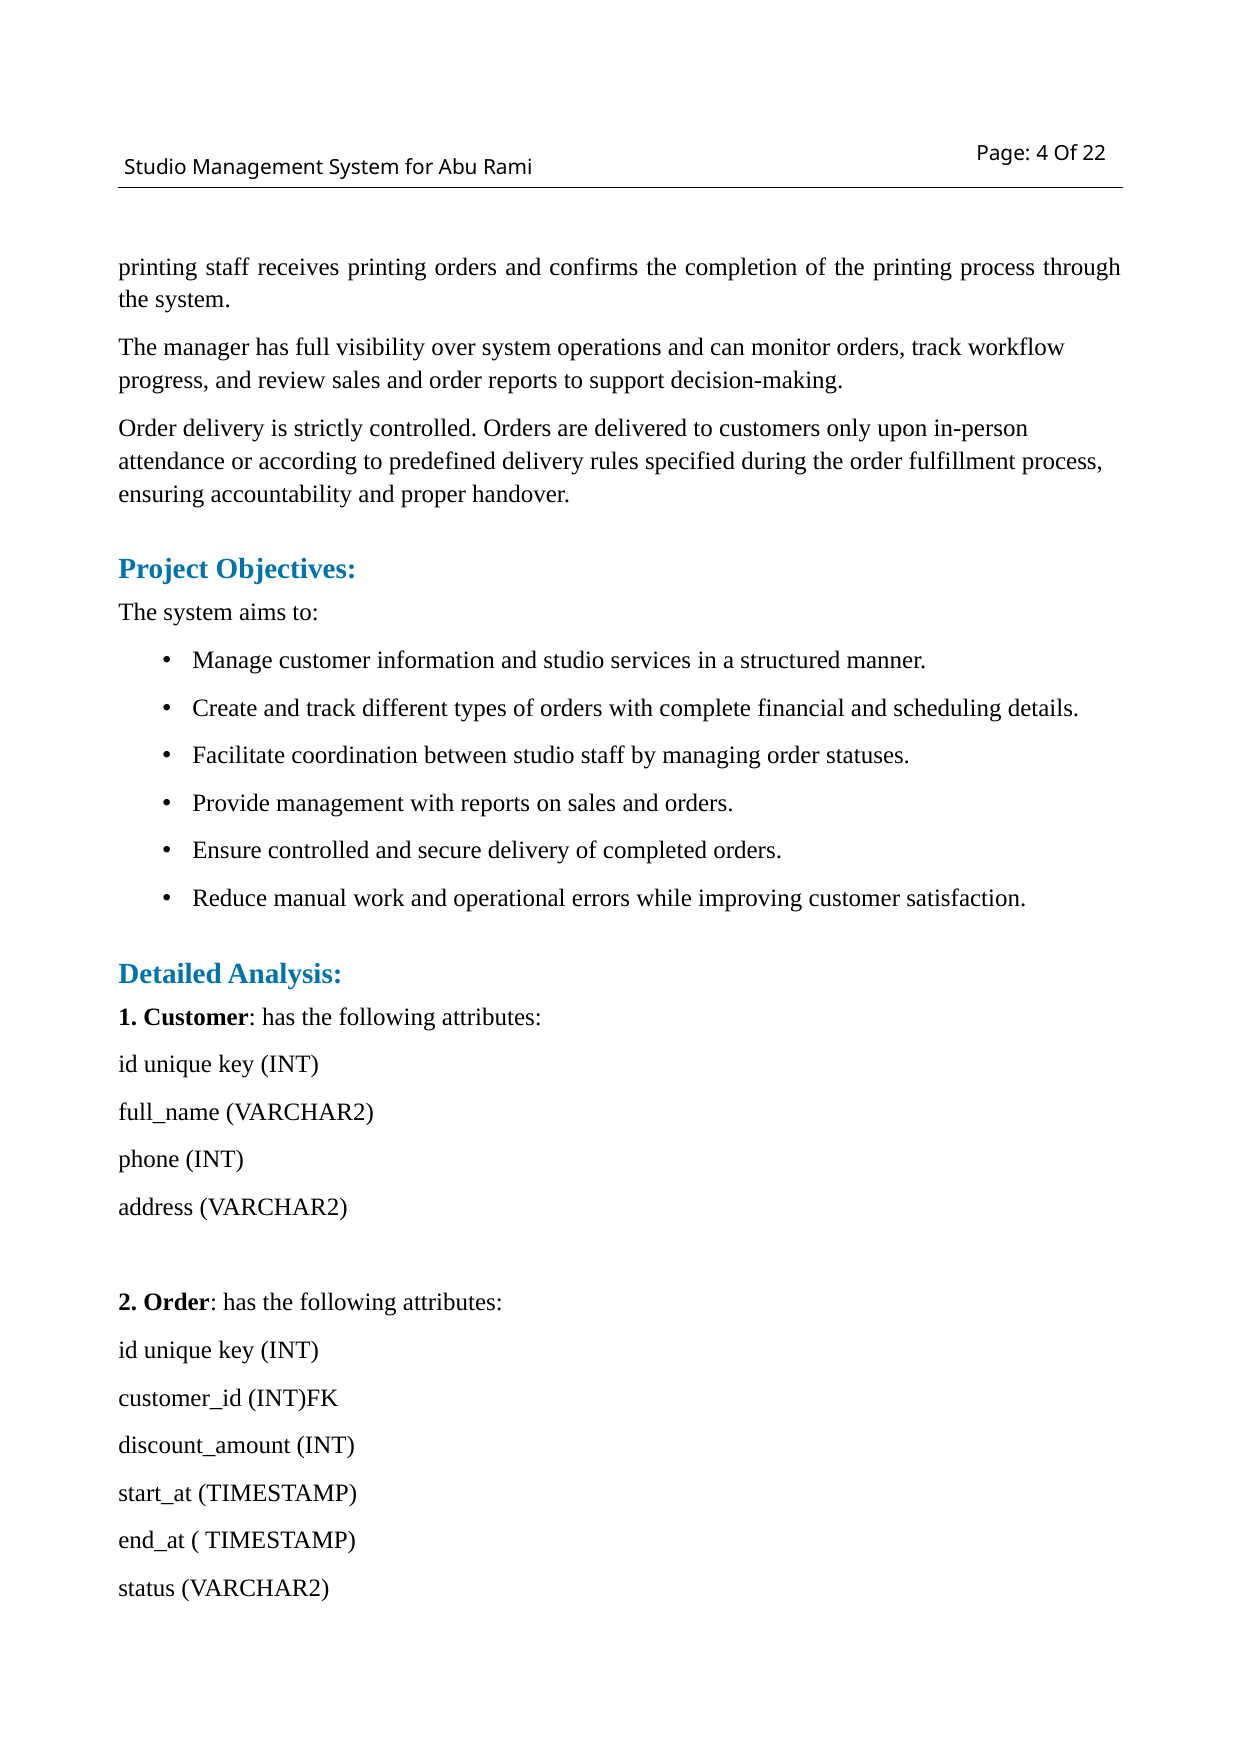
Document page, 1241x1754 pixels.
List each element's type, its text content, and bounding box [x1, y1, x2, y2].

list Ensure controlled and secure delivery of completed orders. [162, 836, 1122, 864]
subtitle Project Objectives: [118, 551, 1122, 585]
text printing staff receives printing orders and confirms the completion of the printing process through the system. [118, 252, 1122, 313]
text customer_id (INT)FK [118, 1383, 1122, 1411]
text discount_amount (INT) [118, 1430, 1122, 1459]
text address (VARCHAR2) [118, 1192, 1122, 1221]
text id unique key (INT) [118, 1335, 1122, 1364]
list Reduce manual work and operational errors while improving customer satisfaction. [162, 883, 1122, 912]
list Manage customer information and studio services in a structured manner. [162, 645, 1122, 674]
subtitle Detailed Analysis: [118, 956, 1122, 989]
text The manager has full visibility over system operations and can monitor orders, track workflow progress, and review sales and order reports to support decision-making. [118, 332, 1122, 394]
text status (VARCHAR2) [118, 1573, 1122, 1602]
text 2. Order: has the following attributes: [118, 1287, 1122, 1316]
text 1. Customer: has the following attributes: [118, 1002, 1122, 1031]
text start_at (TIMESTAMP) [118, 1478, 1122, 1507]
list Create and track different types of orders with complete financial and scheduling details. [162, 693, 1122, 721]
text phone (INT) [118, 1144, 1122, 1173]
text full_name (VARCHAR2) [118, 1097, 1122, 1126]
text id unique key (INT) [118, 1049, 1122, 1078]
text The system aims to: [118, 597, 1122, 626]
list Facilitate coordination between studio staff by managing order statuses. [162, 740, 1122, 769]
text Order delivery is strictly controlled. Orders are delivered to customers only upon in-person attendance or according to predefined delivery rules specified during the order fulfillment process, ensuring accountability and proper handover. [118, 413, 1122, 508]
list Provide management with reports on sales and orders. [162, 788, 1122, 817]
text end_at ( TIMESTAMP) [118, 1525, 1122, 1554]
